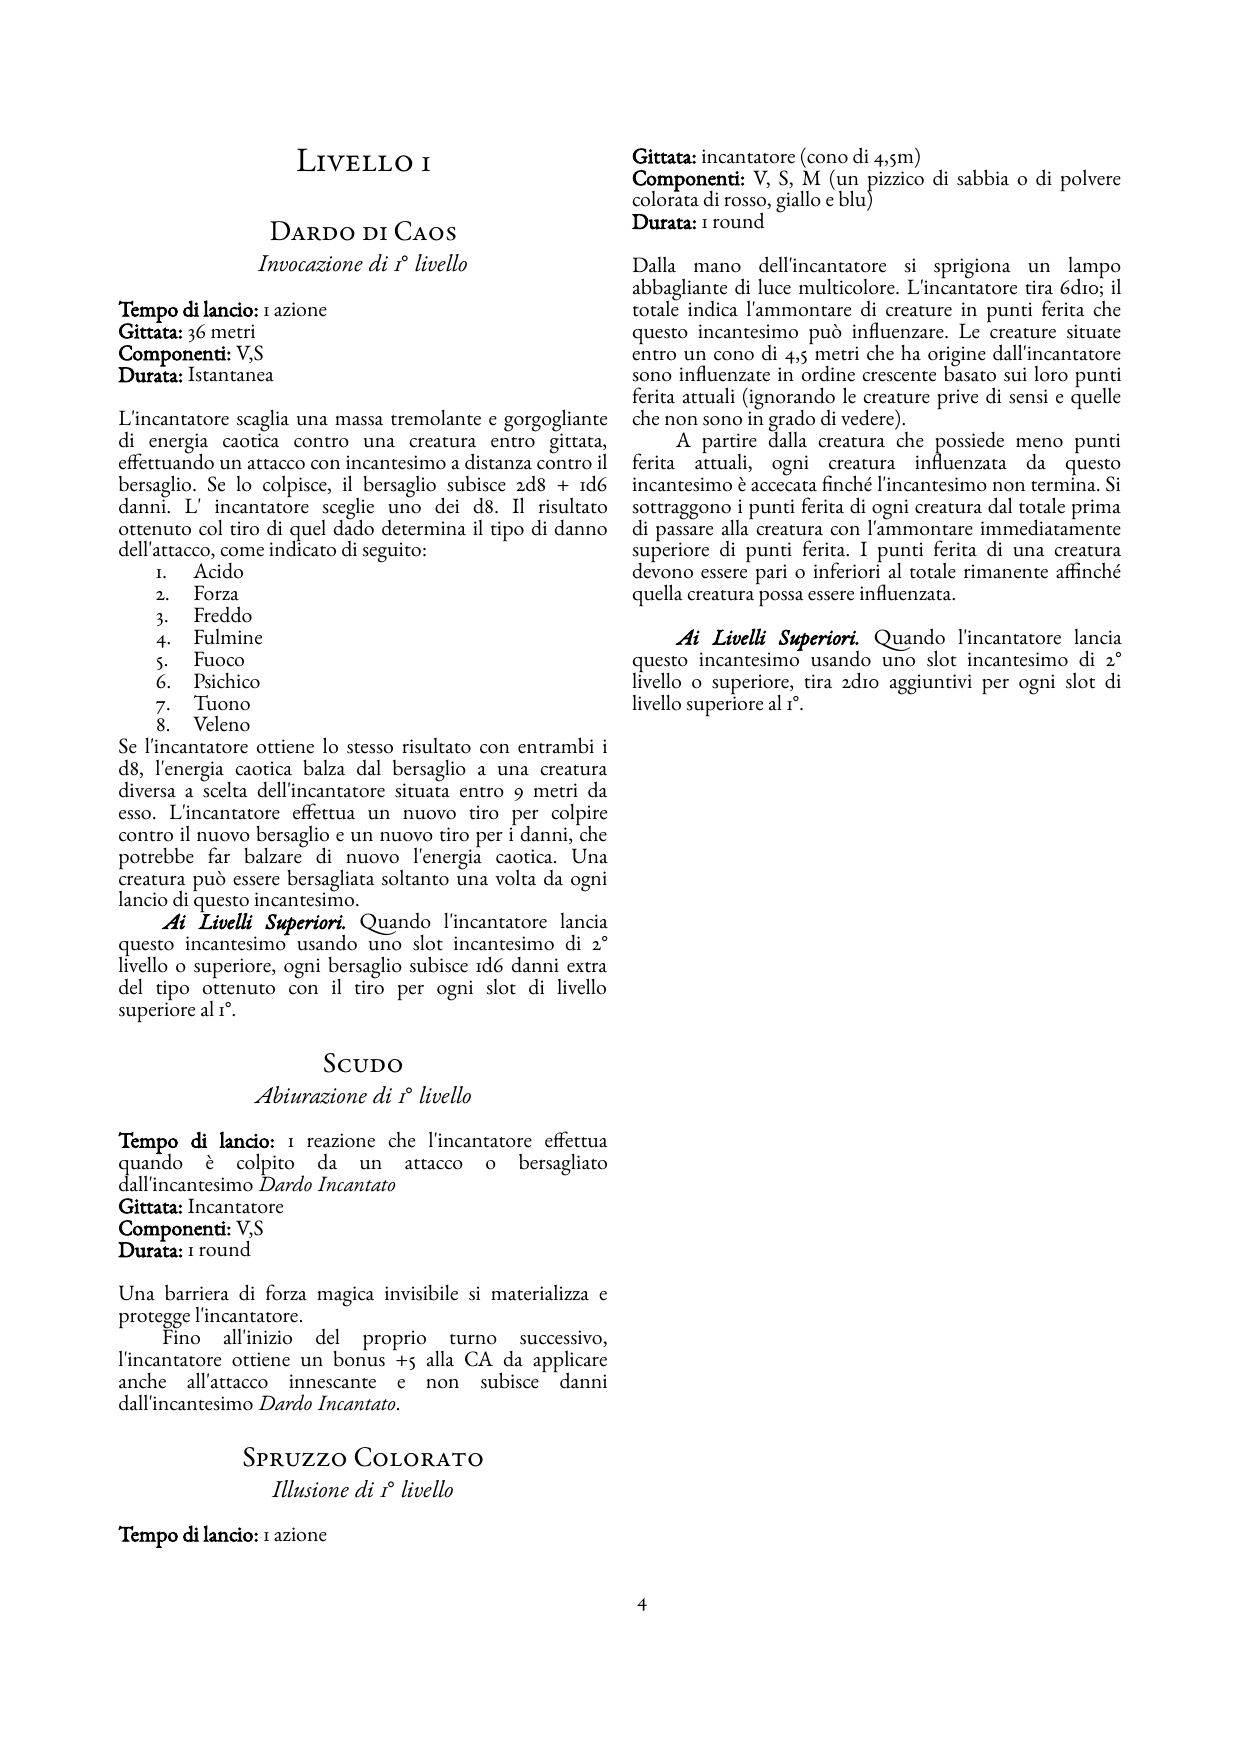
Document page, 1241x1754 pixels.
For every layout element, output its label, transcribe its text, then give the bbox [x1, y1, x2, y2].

list Psichico [156, 673, 608, 694]
list Fulmine [156, 629, 608, 651]
text Componenti: V,S [118, 344, 608, 366]
subtitle Spruzzo Colorato [118, 1446, 608, 1474]
subtitle Illusione di 1° livello [118, 1480, 608, 1504]
text Tempo di lancio: 1 reazione che l'incantatore effettua quando è colpito da un attacco o bersagliato dall'incantesimo Dardo Incantato [118, 1128, 608, 1198]
text Componenti: V,S [118, 1219, 608, 1241]
subtitle Dardo di Caos [118, 220, 608, 248]
text Durata: Istantanea [118, 366, 608, 388]
list Tuono [156, 694, 608, 716]
text Gittata: Incantatore [118, 1198, 608, 1219]
subtitle Abiurazione di 1° livello [118, 1086, 608, 1111]
subtitle Scudo [118, 1052, 608, 1081]
subtitle Invocazione di 1° livello [118, 254, 608, 278]
text Gittata: incantatore (cono di 4,5m) [632, 148, 1122, 169]
text Fino all'inizio del proprio turno successivo, l'incantatore ottiene un bonus +5 alla CA da applicare anche all'attacco innescante e non subisce danni dall'incantesimo Dardo Incantato. [118, 1329, 608, 1416]
subtitle Livello 1 [118, 148, 608, 182]
text Una barriera di forza magica invisibile si materializza e protegge l'incantatore. [118, 1285, 608, 1329]
text Dalla mano dell'incantatore si sprigiona un lampo abbagliante di luce multicolore. L'incantatore tira 6d10; il totale indica l'ammontare di creature in punti ferita che questo incantesimo può influenzare. Le creature situate entro un cono di 4,5 metri che ha origine dall'incantatore sono influenzate in ordine crescente basato sui loro punti ferita attuali (ignorando le creature prive di sensi e quelle che non sono in grado di vedere). [632, 257, 1122, 432]
list Fuoco [156, 651, 608, 673]
text Ai Livelli Superiori. Quando l'incantatore lancia questo incantesimo usando uno slot incantesimo di 2° livello o superiore, ogni bersaglio subisce 1d6 danni extra del tipo ottenuto con il tiro per ogni slot di livello superiore al 1°. [118, 913, 608, 1023]
list Veleno [156, 716, 608, 738]
text Durata: 1 round [632, 213, 1122, 235]
list Freddo [156, 607, 608, 629]
list Forza [156, 585, 608, 607]
list Acido [156, 563, 608, 585]
text Componenti: V, S, M (un pizzico di sabbia o di polvere colorata di rosso, giallo e blu) [632, 169, 1122, 213]
text Ai Livelli Superiori. Quando l'incantatore lancia questo incantesimo usando uno slot incantesimo di 2° livello o superiore, tira 2d10 aggiuntivi per ogni slot di livello superiore al 1°. [632, 629, 1122, 716]
text A partire dalla creatura che possiede meno punti ferita attuali, ogni creatura influenzata da questo incantesimo è accecata finché l'incantesimo non termina. Si sottraggono i punti ferita di ogni creatura dal totale prima di passare alla creatura con l'ammontare immediatamente superiore di punti ferita. I punti ferita di una creatura devono essere pari o inferiori al totale rimanente affinché quella creatura possa essere influenzata. [632, 432, 1122, 607]
text Tempo di lancio: 1 azione [118, 1522, 608, 1548]
text L'incantatore scaglia una massa tremolante e gorgogliante di energia caotica contro una creatura entro gittata, effettuando un attacco con incantesimo a distanza contro il bersaglio. Se lo colpisce, il bersaglio subisce 2d8 + 1d6 danni. L' incantatore sceglie uno dei d8. Il risultato ottenuto col tiro di quel dado determina il tipo di danno dell'attacco, come indicato di seguito: [118, 410, 608, 563]
text Se l'incantatore ottiene lo stesso risultato con entrambi i d8, l'energia caotica balza dal bersaglio a una creatura diversa a scelta dell'incantatore situata entro 9 metri da esso. L'incantatore effettua un nuovo tiro per colpire contro il nuovo bersaglio e un nuovo tiro per i danni, che potrebbe far balzare di nuovo l'energia caotica. Una creatura può essere bersagliata soltanto una volta da ogni lancio di questo incantesimo. [118, 738, 608, 913]
text Gittata: 36 metri [118, 323, 608, 344]
text Durata: 1 round [118, 1241, 608, 1263]
text Tempo di lancio: 1 azione [118, 296, 608, 323]
